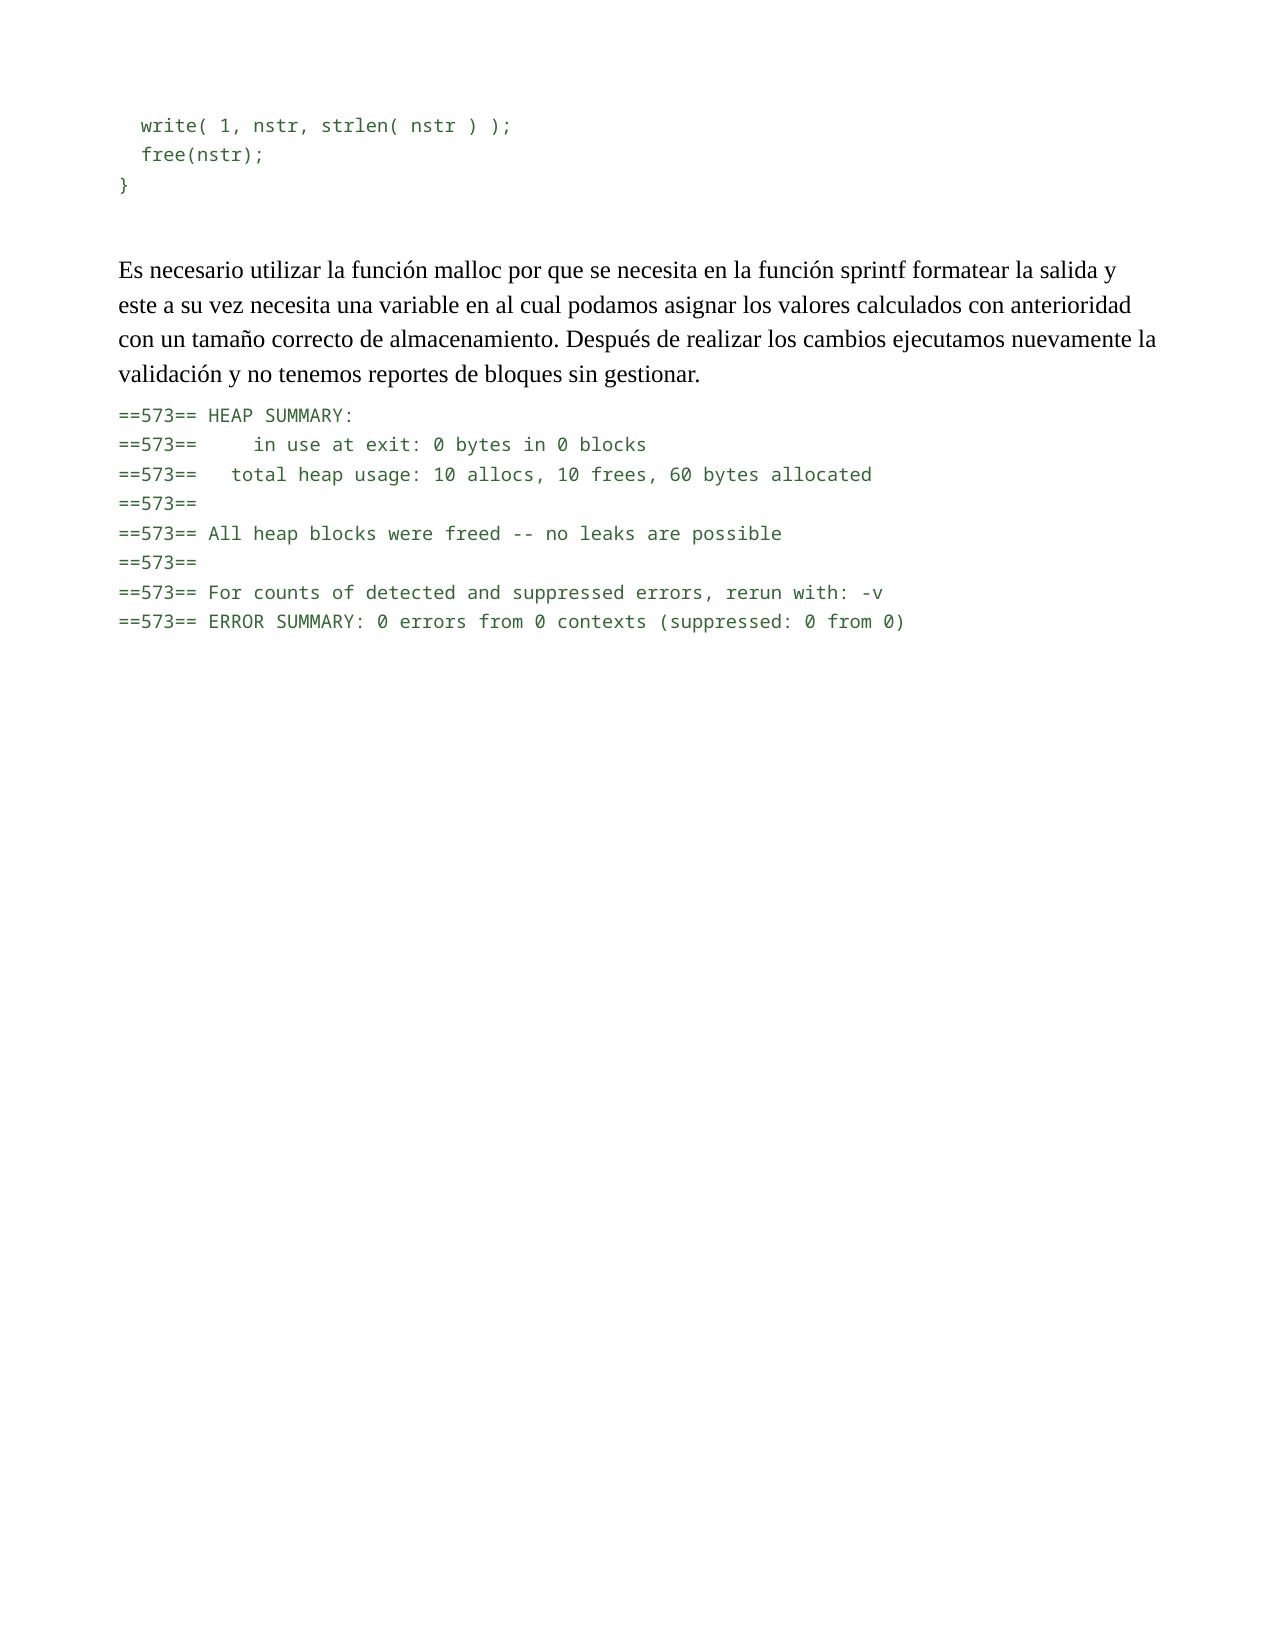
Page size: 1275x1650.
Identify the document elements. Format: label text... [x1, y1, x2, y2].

text ==573== All heap blocks were freed -- no leaks are possible [118, 526, 1157, 544]
text ==573== [118, 497, 1157, 514]
text write( 1, nstr, strlen( nstr ) ); [118, 118, 1157, 136]
text ==573== in use at exit: 0 bytes in 0 blocks [118, 438, 1157, 455]
text Es necesario utilizar la función malloc por que se necesita en la función sprintf formatear la salida y este a su vez necesita una variable en al cual podamos asignar los valores calculados con anterioridad con un tamaño correcto de almacenamiento. Después de realizar los cambios ejecutamos nuevamente la validación y no tenemos reportes de bloques sin gestionar. [118, 256, 1157, 388]
text ==573== [118, 556, 1157, 573]
text ==573== For counts of detected and suppressed errors, rerun with: -v [118, 585, 1157, 603]
text ==573== total heap usage: 10 allocs, 10 frees, 60 bytes allocated [118, 467, 1157, 485]
text ==573== ERROR SUMMARY: 0 errors from 0 contexts (suppressed: 0 from 0) [118, 614, 1157, 632]
text free(nstr); [118, 148, 1157, 165]
text } [118, 177, 1157, 195]
text ==573== HEAP SUMMARY: [118, 408, 1157, 426]
